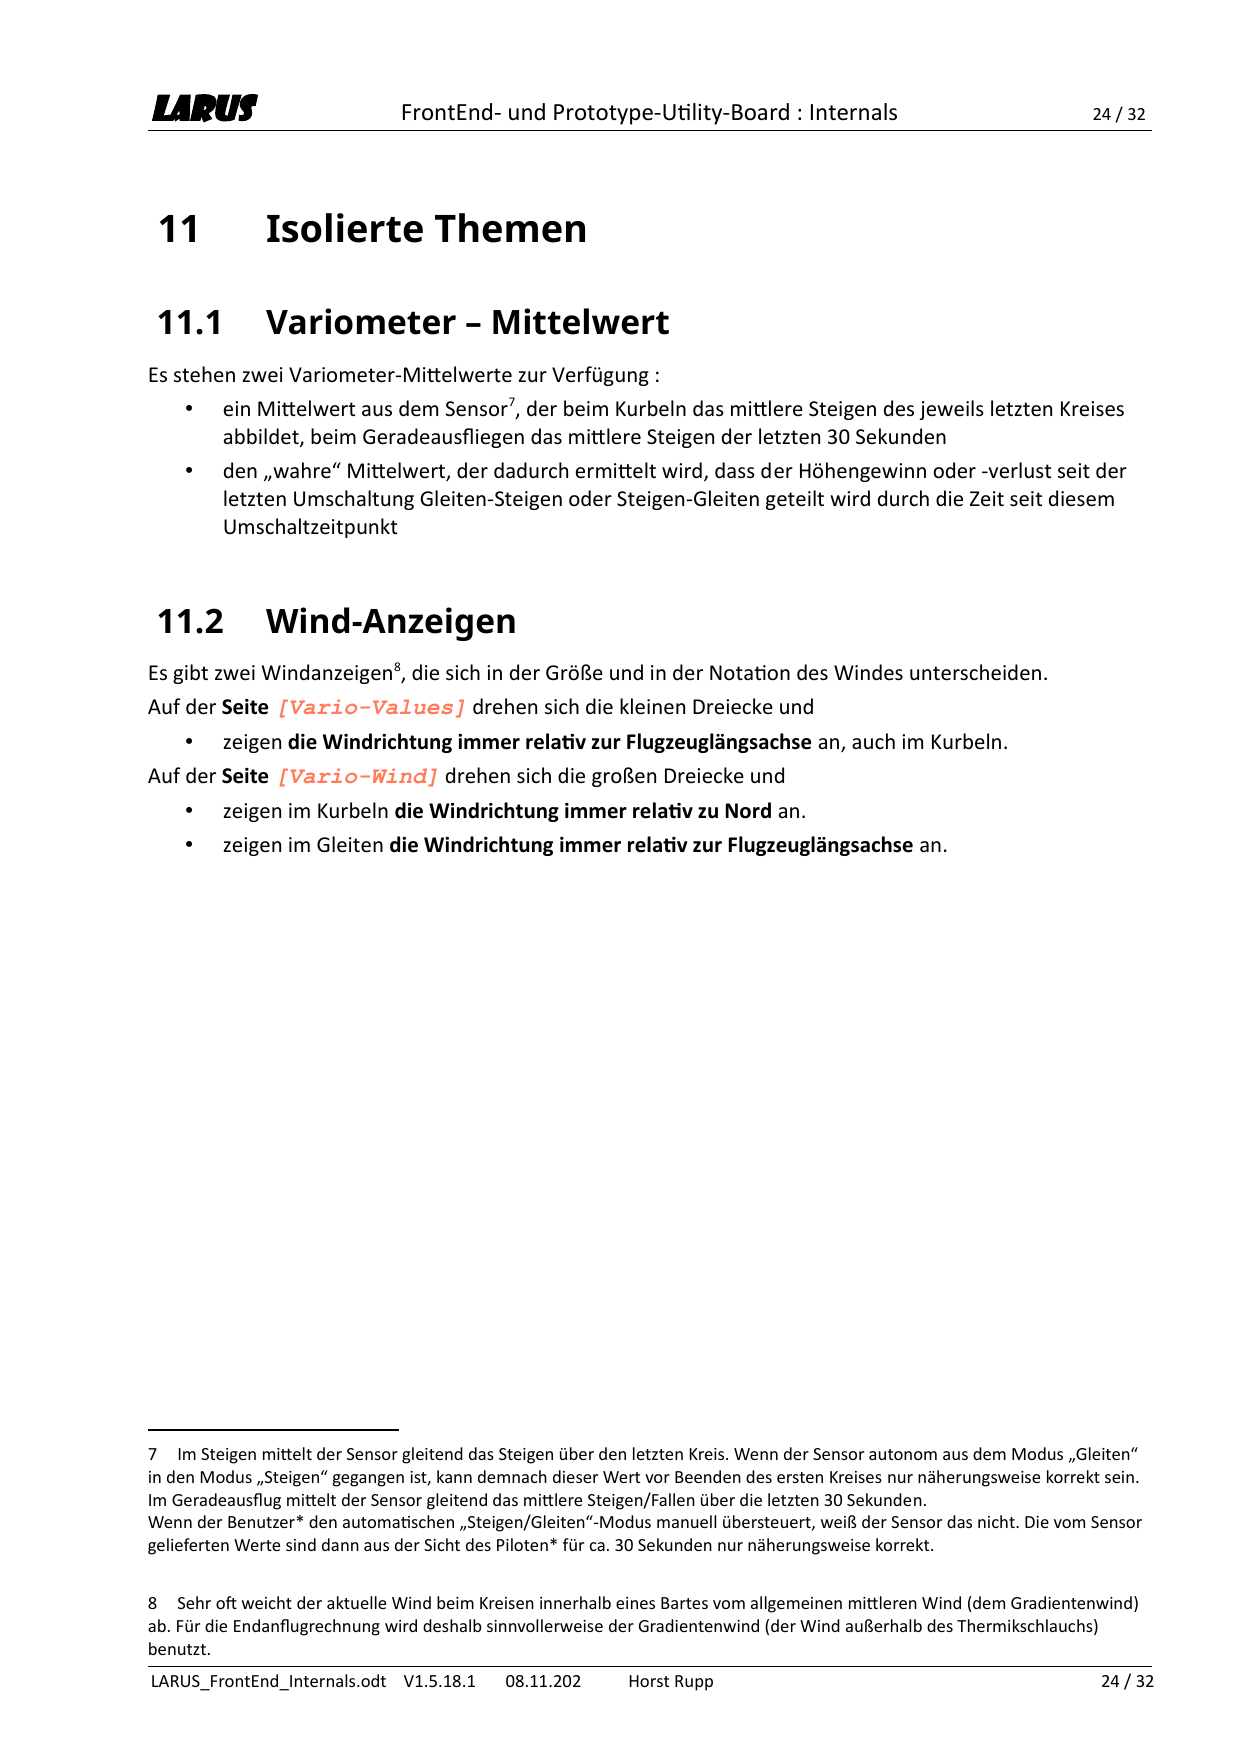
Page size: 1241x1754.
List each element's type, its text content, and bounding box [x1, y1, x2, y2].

text Auf der Seite [Vario-Values] drehen sich die kleinen Dreiecke und [148, 692, 1152, 722]
text Sehr oft weicht der aktuelle Wind beim Kreisen innerhalb eines Bartes vom allgemeinen mittleren Wind (dem Gradientenwind) ab. Für die Endanflugrechnung wird deshalb sinnvollerweise der Gradientenwind (der Wind außerhalb des Thermikschlauchs) benutzt. [148, 1591, 1152, 1660]
list den „wahre“ Mittelwert, der dadurch ermittelt wird, dass der Höhengewinn oder -verlust seit der letzten Umschaltung Gleiten-Steigen oder Steigen-Gleiten geteilt wird durch die Zeit seit diesem Umschaltzeitpunkt [185, 456, 1152, 540]
list Im Steigen mittelt der Sensor gleitend das Steigen über den letzten Kreis. Wenn der Sensor autonom aus dem Modus „Gleiten“ in den Modus „Steigen“ gegangen ist, kann demnach dieser Wert vor Beenden des ersten Kreises nur näherungsweise korrekt sein. Im Geradeausflug mittelt der Sensor gleitend das mittlere Steigen/Fallen über die letzten 30 Sekunden. Wenn der Benutzer* den automatischen „Steigen/Gleiten“-Modus manuell übersteuert, weiß der Sensor das nicht. Die vom Sensor gelieferten Werte sind dann aus der Sicht des Piloten* für ca. 30 Sekunden nur näherungsweise korrekt. [148, 1442, 1152, 1579]
subtitle Wind-Anzeigen [148, 586, 1152, 643]
text Auf der Seite [Vario-Wind] drehen sich die großen Dreiecke und [148, 761, 1152, 790]
subtitle Isolierte Themen [148, 173, 1128, 254]
list zeigen die Windrichtung immer relativ zur Flugzeuglängsachse an, auch im Kurbeln. [185, 727, 1152, 755]
list ein Mittelwert aus dem Sensor, der beim Kurbeln das mittlere Steigen des jeweils letzten Kreises abbildet, beim Geradeausfliegen das mittlere Steigen der letzten 30 Sekunden [185, 394, 1152, 450]
text Es stehen zwei Variometer-Mittelwerte zur Verfügung : [148, 360, 1152, 388]
subtitle Variometer – Mittelwert [148, 287, 1152, 344]
list zeigen im Gleiten die Windrichtung immer relativ zur Flugzeuglängsachse an. [185, 830, 1152, 858]
text Es gibt zwei Windanzeigen, die sich in der Größe und in der Notation des Windes unterscheiden. [148, 658, 1152, 687]
list zeigen im Kurbeln die Windrichtung immer relativ zu Nord an. [185, 796, 1152, 824]
